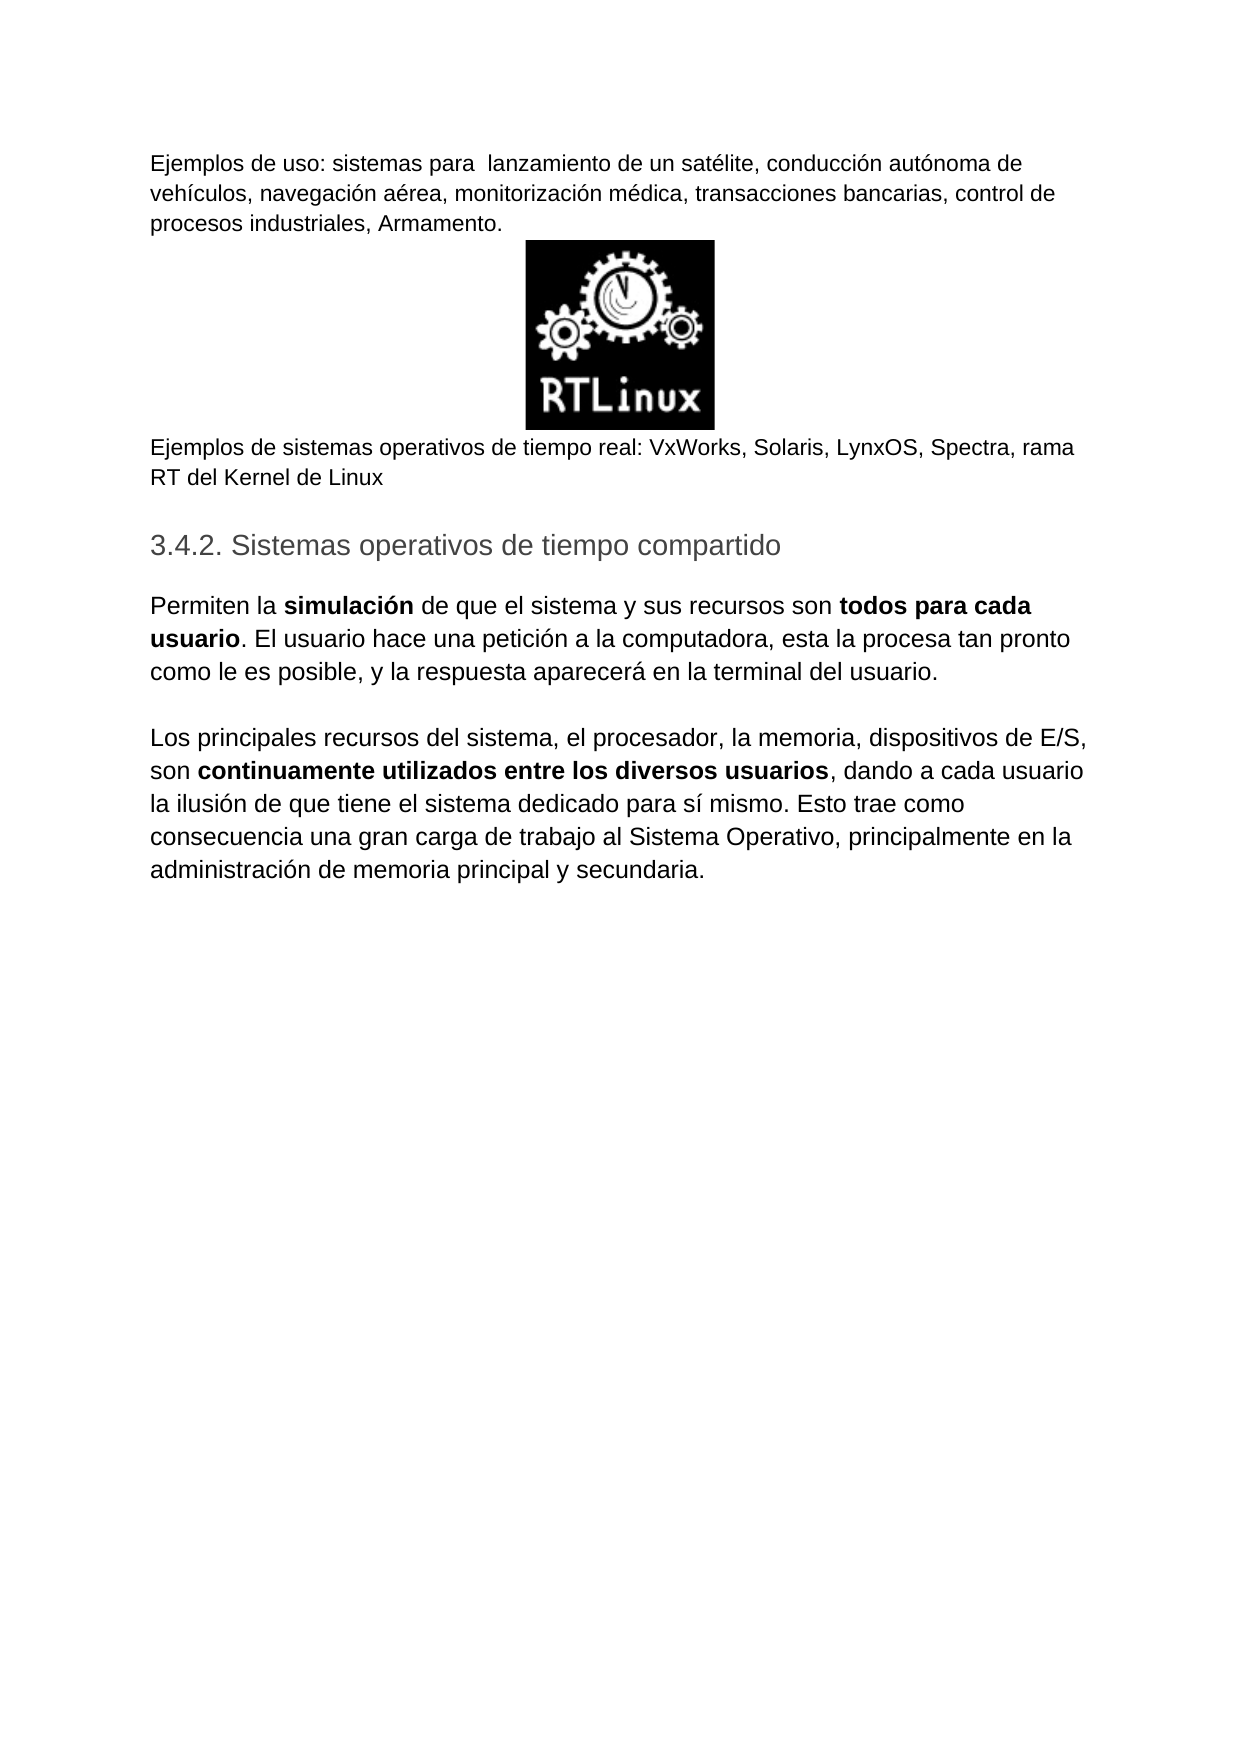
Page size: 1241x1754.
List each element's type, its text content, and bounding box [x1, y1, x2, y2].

picture [525, 240, 715, 430]
text Permiten la simulación de que el sistema y sus recursos son todos para cada usuario. El usuario hace una petición a la computadora, esta la procesa tan pronto como le es posible, y la respuesta aparecerá en la terminal del usuario. [150, 591, 1090, 686]
text Ejemplos de uso: sistemas para lanzamiento de un satélite, conducción autónoma de vehículos, navegación aérea, monitorización médica, transacciones bancarias, control de procesos industriales, Armamento. [150, 150, 1090, 237]
text Ejemplos de sistemas operativos de tiempo real: VxWorks, Solaris, LynxOS, Spectra, rama RT del Kernel de Linux [150, 433, 1090, 490]
text Los principales recursos del sistema, el procesador, la memoria, dispositivos de E/S, son continuamente utilizados entre los diversos usuarios, dando a cada usuario la ilusión de que tiene el sistema dedicado para sí mismo. Esto trae como consecuencia una gran carga de trabajo al Sistema Operativo, principalmente en la administración de memoria principal y secundaria. [150, 723, 1090, 884]
subtitle 3.4.2. Sistemas operativos de tiempo compartido [150, 527, 1090, 561]
